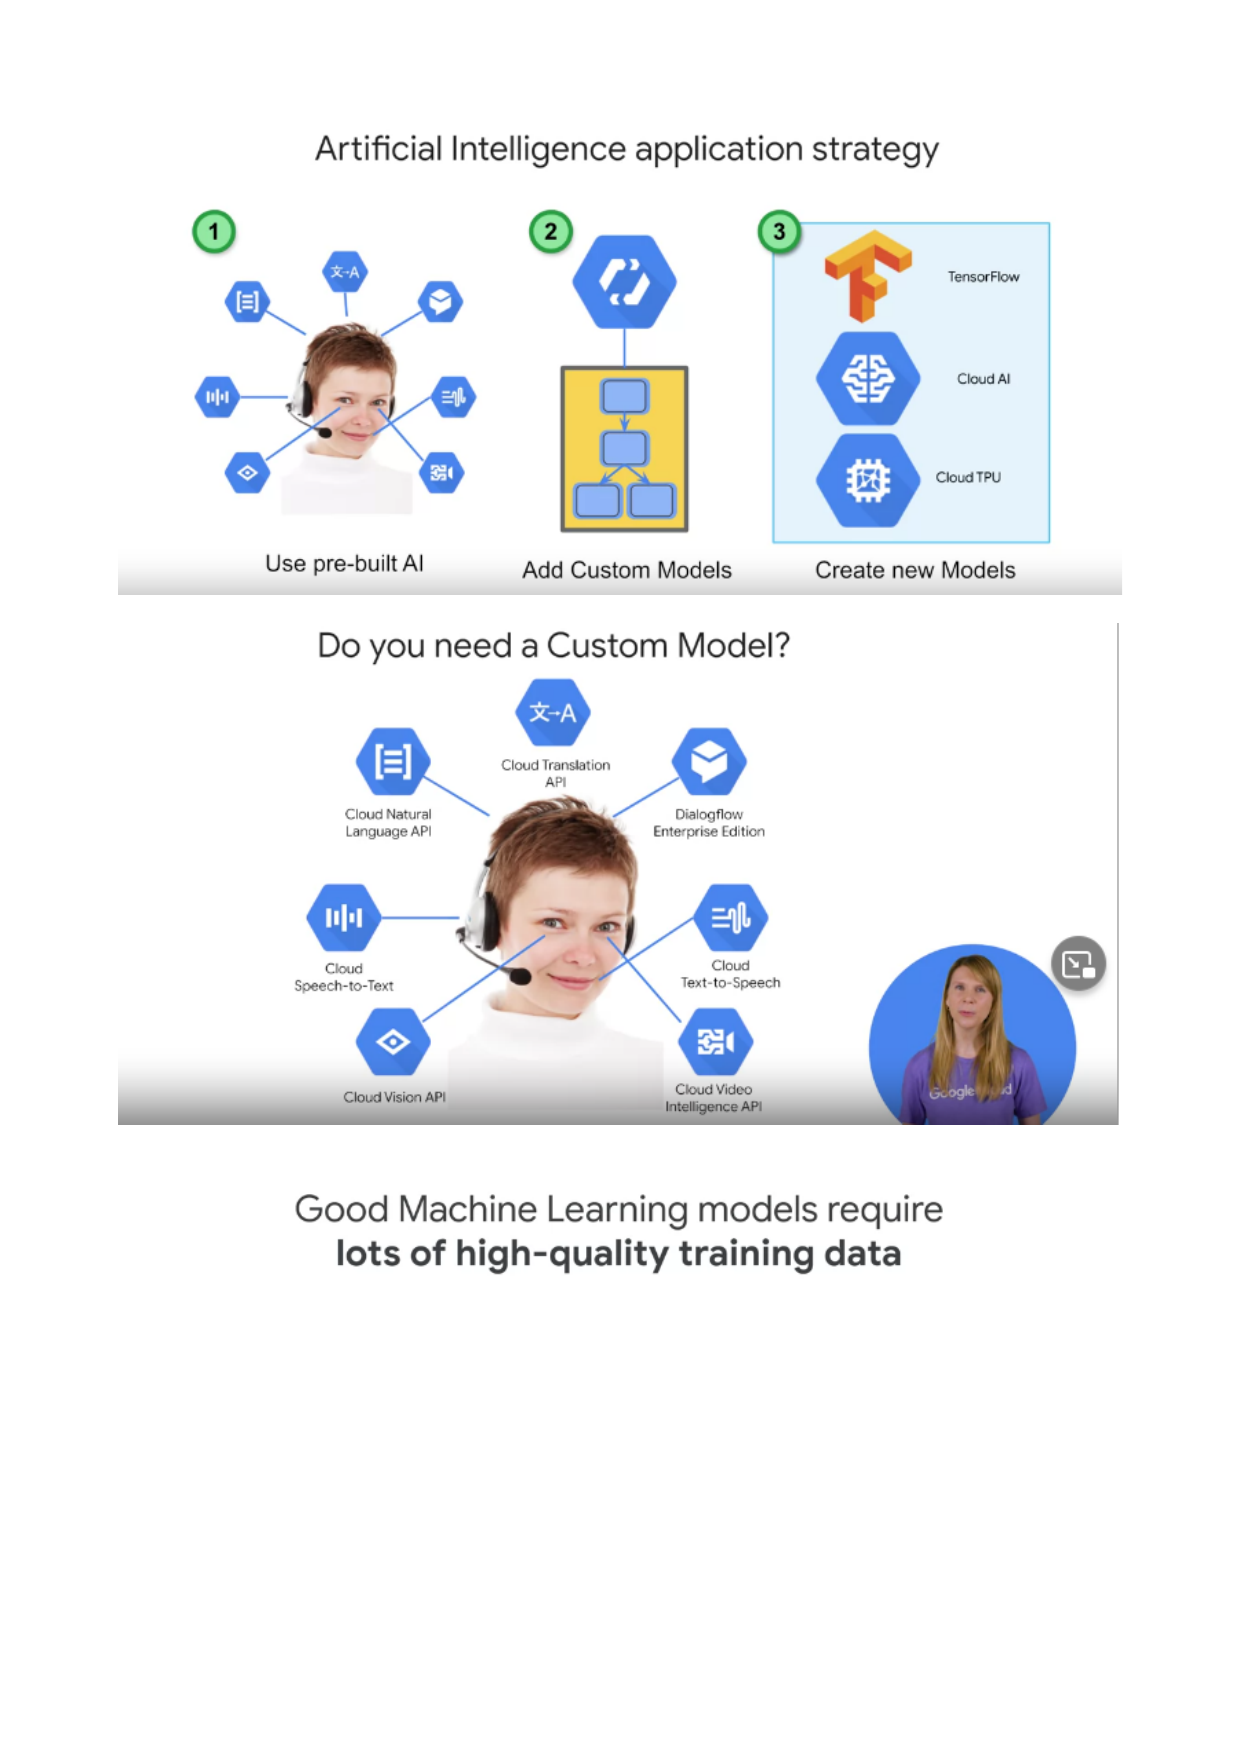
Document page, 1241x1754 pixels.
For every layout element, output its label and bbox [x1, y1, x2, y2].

picture [118, 623, 1123, 1125]
picture [118, 118, 1123, 595]
picture [118, 1153, 1123, 1304]
